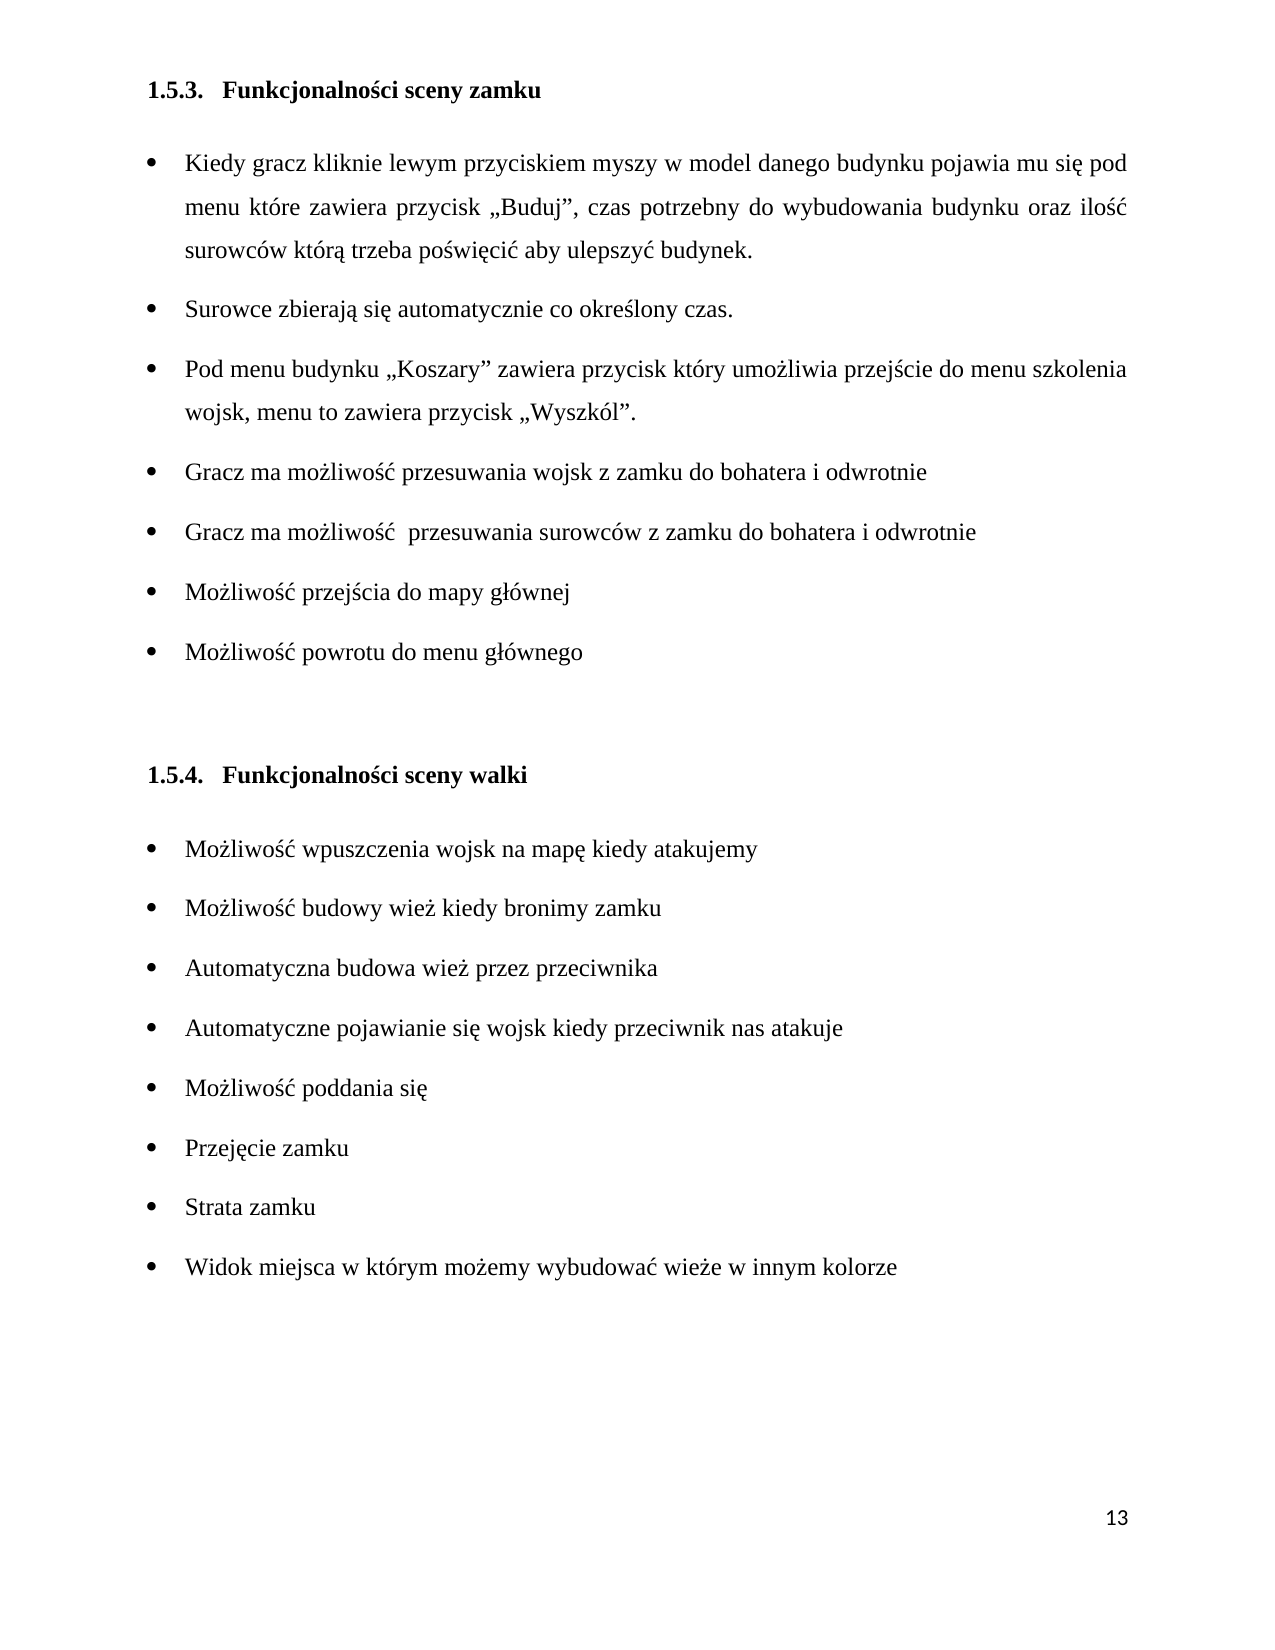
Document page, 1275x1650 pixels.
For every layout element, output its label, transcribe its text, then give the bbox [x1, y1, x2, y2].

list Widok miejsca w którym możemy wybudować wieże w innym kolorze [147, 1252, 1128, 1281]
list Gracz ma możliwość przesuwania surowców z zamku do bohatera i odwrotnie [147, 517, 1128, 546]
list Funkcjonalności sceny walki [147, 760, 1128, 789]
list Możliwość poddania się [147, 1073, 1128, 1102]
list Surowce zbierają się automatycznie co określony czas. [147, 294, 1128, 323]
list Automatyczne pojawianie się wojsk kiedy przeciwnik nas atakuje [147, 1013, 1128, 1042]
list Pod menu budynku „Koszary” zawiera przycisk który umożliwia przejście do menu szkolenia wojsk, menu to zawiera przycisk „Wyszkól”. [147, 354, 1128, 426]
list Automatyczna budowa wież przez przeciwnika [147, 953, 1128, 982]
list Możliwość wpuszczenia wojsk na mapę kiedy atakujemy [147, 834, 1128, 862]
list Kiedy gracz kliknie lewym przyciskiem myszy w model danego budynku pojawia mu się pod menu które zawiera przycisk „Buduj”, czas potrzebny do wybudowania budynku oraz ilość surowców którą trzeba poświęcić aby ulepszyć budynek. [147, 148, 1128, 263]
list Przejęcie zamku [147, 1133, 1128, 1161]
list Strata zamku [147, 1192, 1128, 1221]
list Możliwość powrotu do menu głównego [147, 637, 1128, 665]
list Możliwość budowy wież kiedy bronimy zamku [147, 893, 1128, 922]
list Funkcjonalności sceny zamku [147, 75, 1128, 104]
list Możliwość przejścia do mapy głównej [147, 577, 1128, 606]
list Gracz ma możliwość przesuwania wojsk z zamku do bohatera i odwrotnie [147, 457, 1128, 486]
